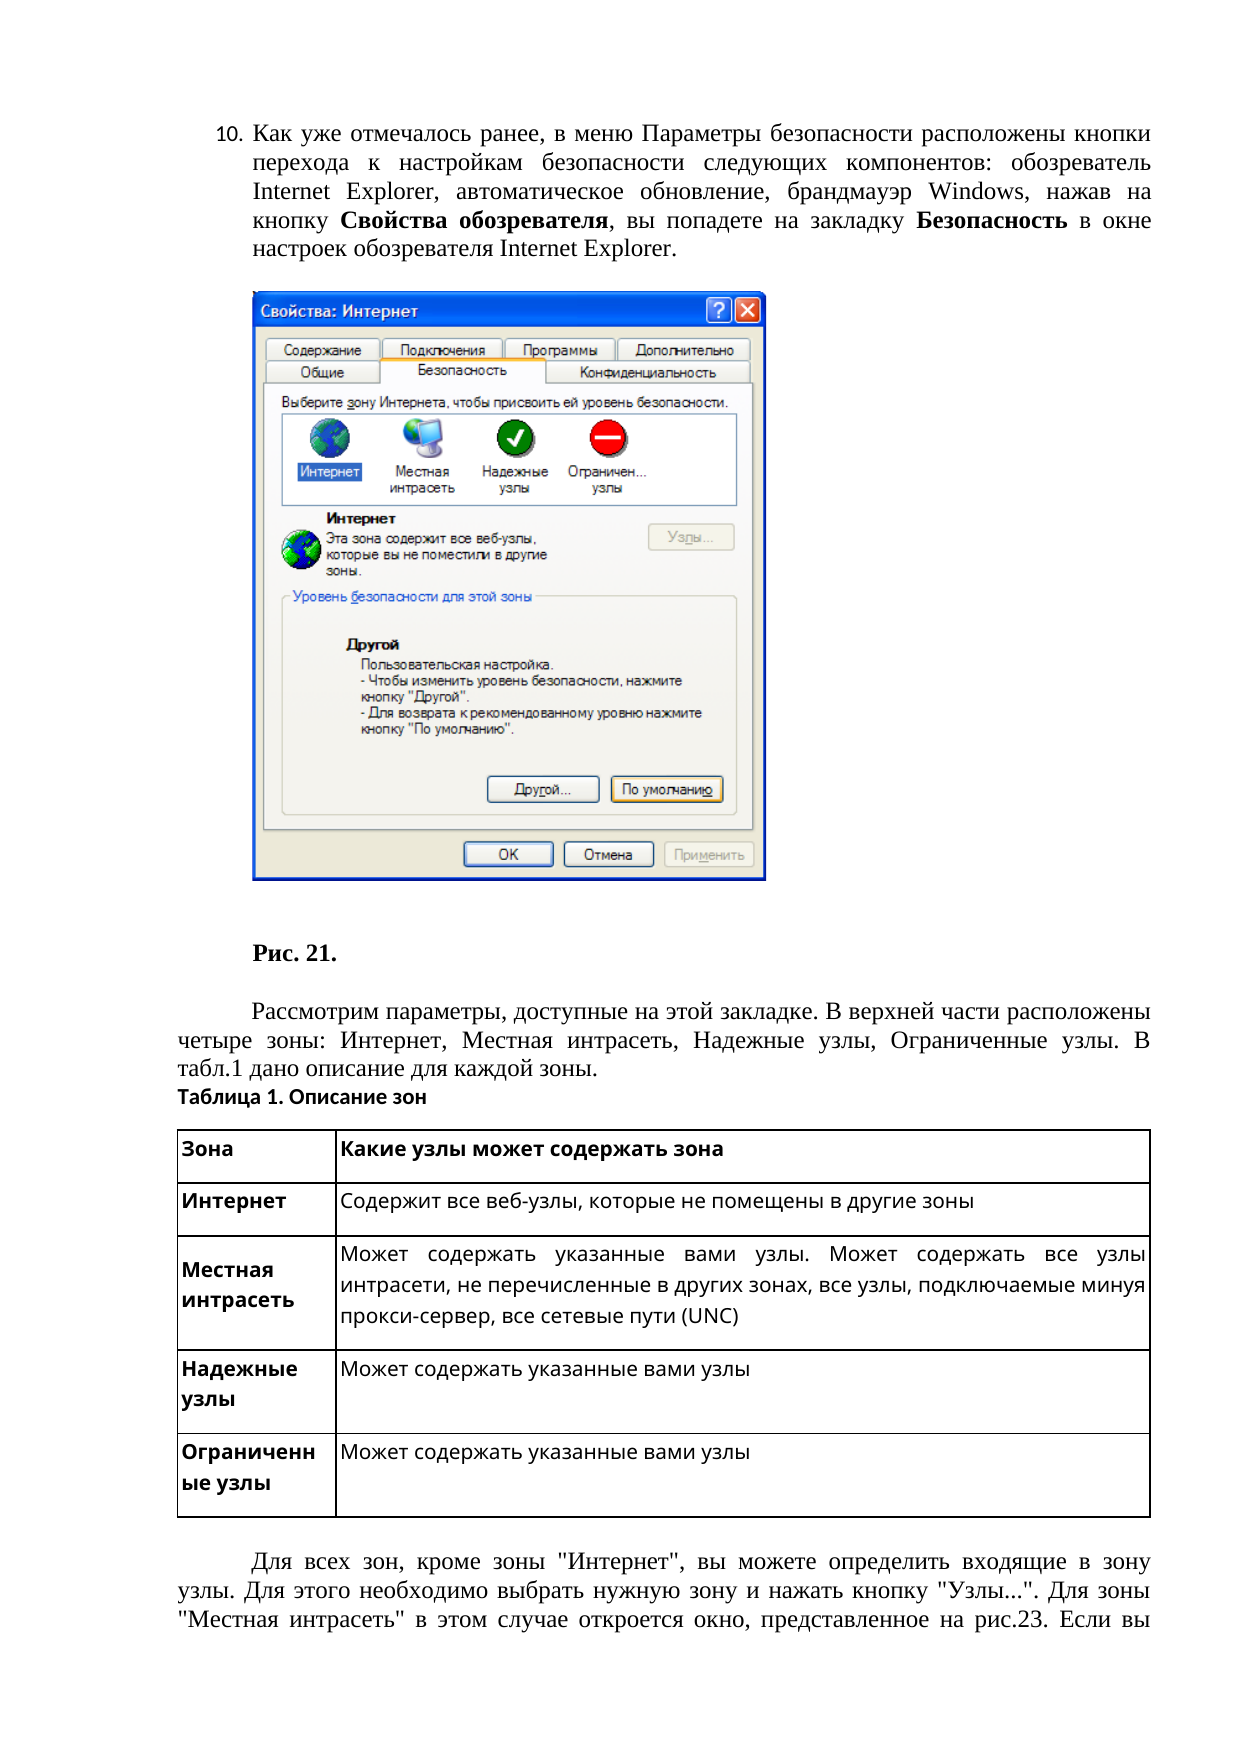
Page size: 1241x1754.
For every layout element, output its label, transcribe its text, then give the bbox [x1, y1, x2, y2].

table_cell Может содержать указанные вами узлы. Может содержать все узлы интрасети, не перечисленные в других зонах, все узлы, подключаемые минуя прокси-сервер, все сетевые пути (UNC) [337, 1237, 1149, 1349]
table_cell Надежные узлы [178, 1351, 335, 1433]
table_cell Ограниченные узлы [178, 1434, 335, 1516]
table_cell Может содержать указанные вами узлы [337, 1434, 1149, 1516]
picture [252, 291, 767, 881]
table_header Зона [178, 1131, 335, 1182]
table_cell Местная интрасеть [178, 1237, 335, 1349]
table_cell Интернет [178, 1184, 335, 1235]
table_cell Содержит все веб-узлы, которые не помещены в другие зоны [337, 1184, 1149, 1235]
table_cell Может содержать указанные вами узлы [337, 1351, 1149, 1433]
list Как уже отмечалось ранее, в меню Параметры безопасности расположены кнопки перехода к настройкам безопасности следующих компонентов: обозреватель Internet Explorer, автоматическое обновление, брандмауэр Windows, нажав на кнопку Свойства обозревателя, вы попадете на закладку Безопасность в окне настроек обозревателя Internet Explorer. [215, 118, 1152, 262]
table_header Какие узлы может содержать зона [337, 1131, 1149, 1182]
text Рис. 21. [252, 909, 1152, 967]
text Для всех зон, кроме зоны "Интернет", вы можете определить входящие в зону узлы. Для этого необходимо выбрать нужную зону и нажать кнопку "Узлы...". Для зоны "Местная интрасеть" в этом случае откроется окно, представленное на рис.23. Если вы [177, 1546, 1152, 1633]
text Рассмотрим параметры, доступные на этой закладке. В верхней части расположены четыре зоны: Интернет, Местная интрасеть, Надежные узлы, Ограниченные узлы. В табл.1 дано описание для каждой зоны. [177, 996, 1152, 1082]
text Таблица 1. Описание зон [177, 1082, 1152, 1110]
